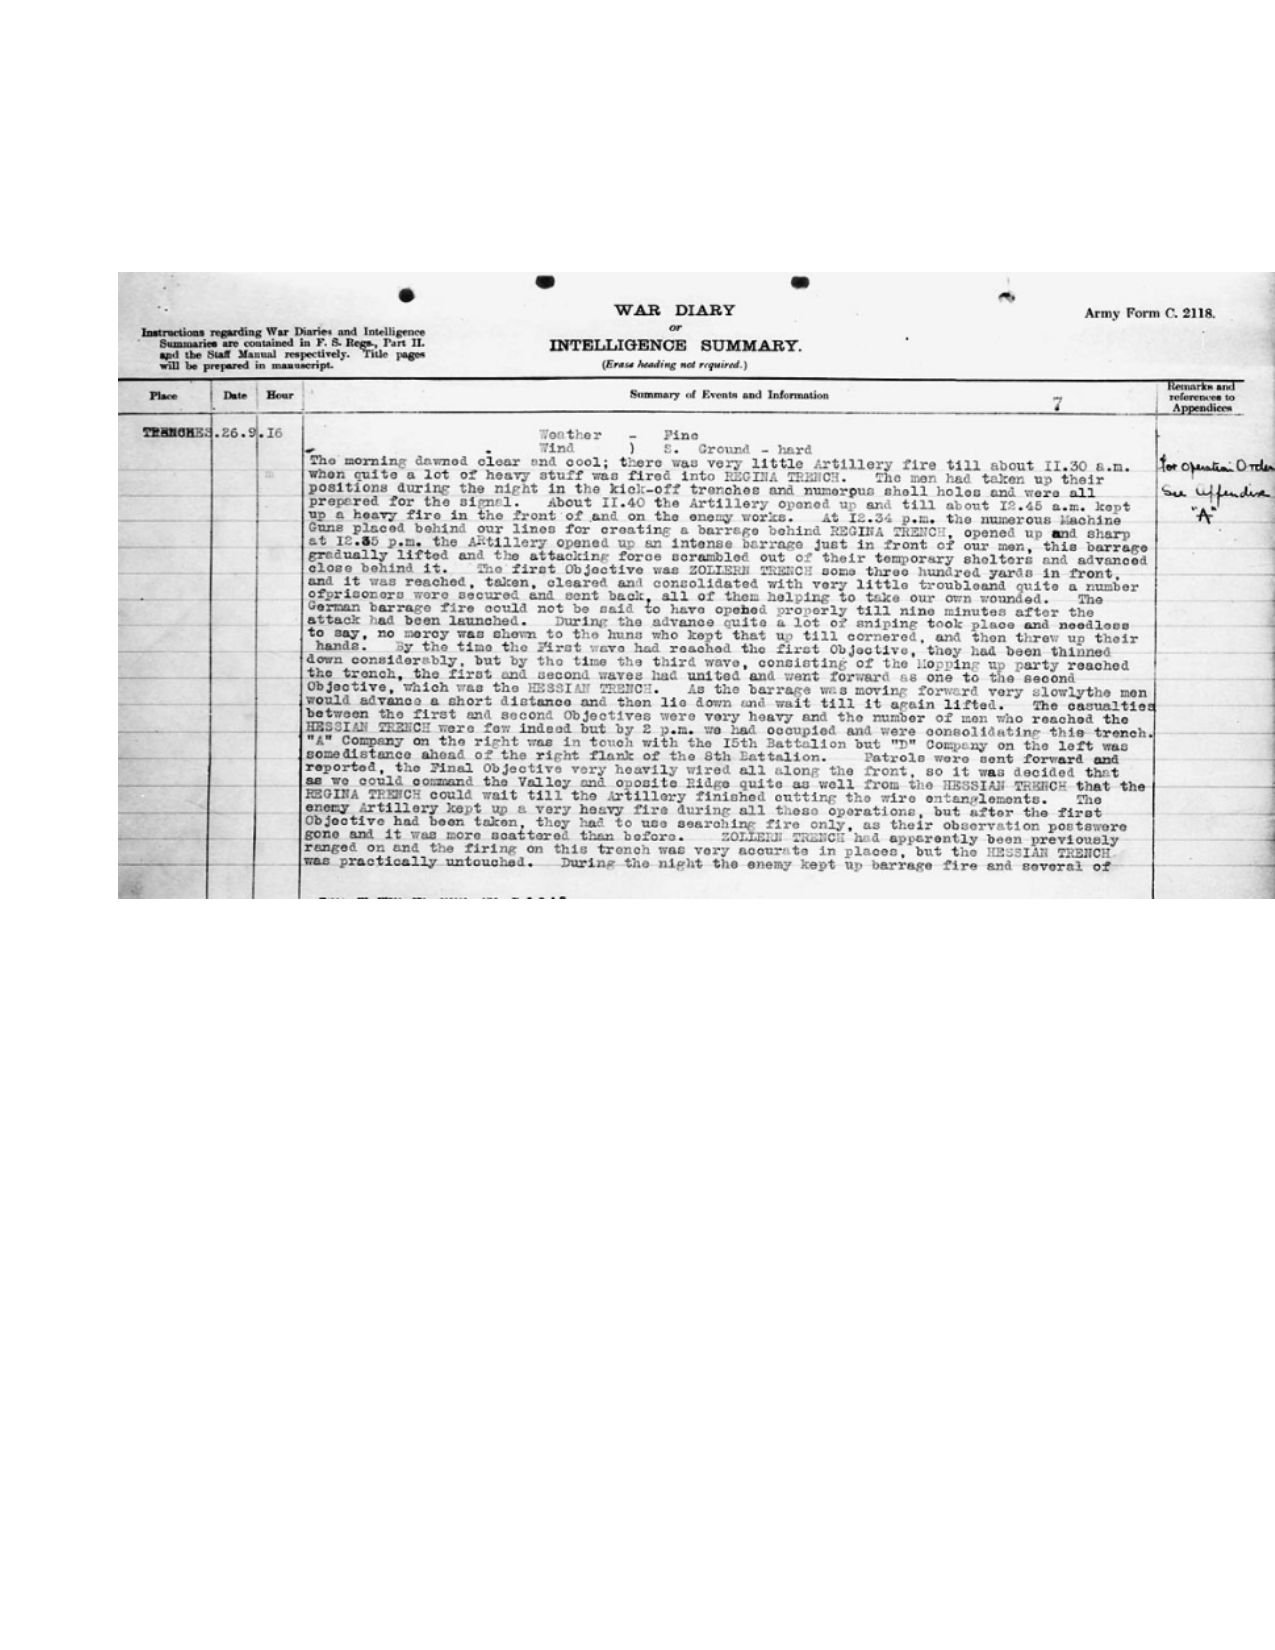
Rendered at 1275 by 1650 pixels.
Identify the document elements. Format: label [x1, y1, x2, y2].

picture [118, 272, 1275, 899]
